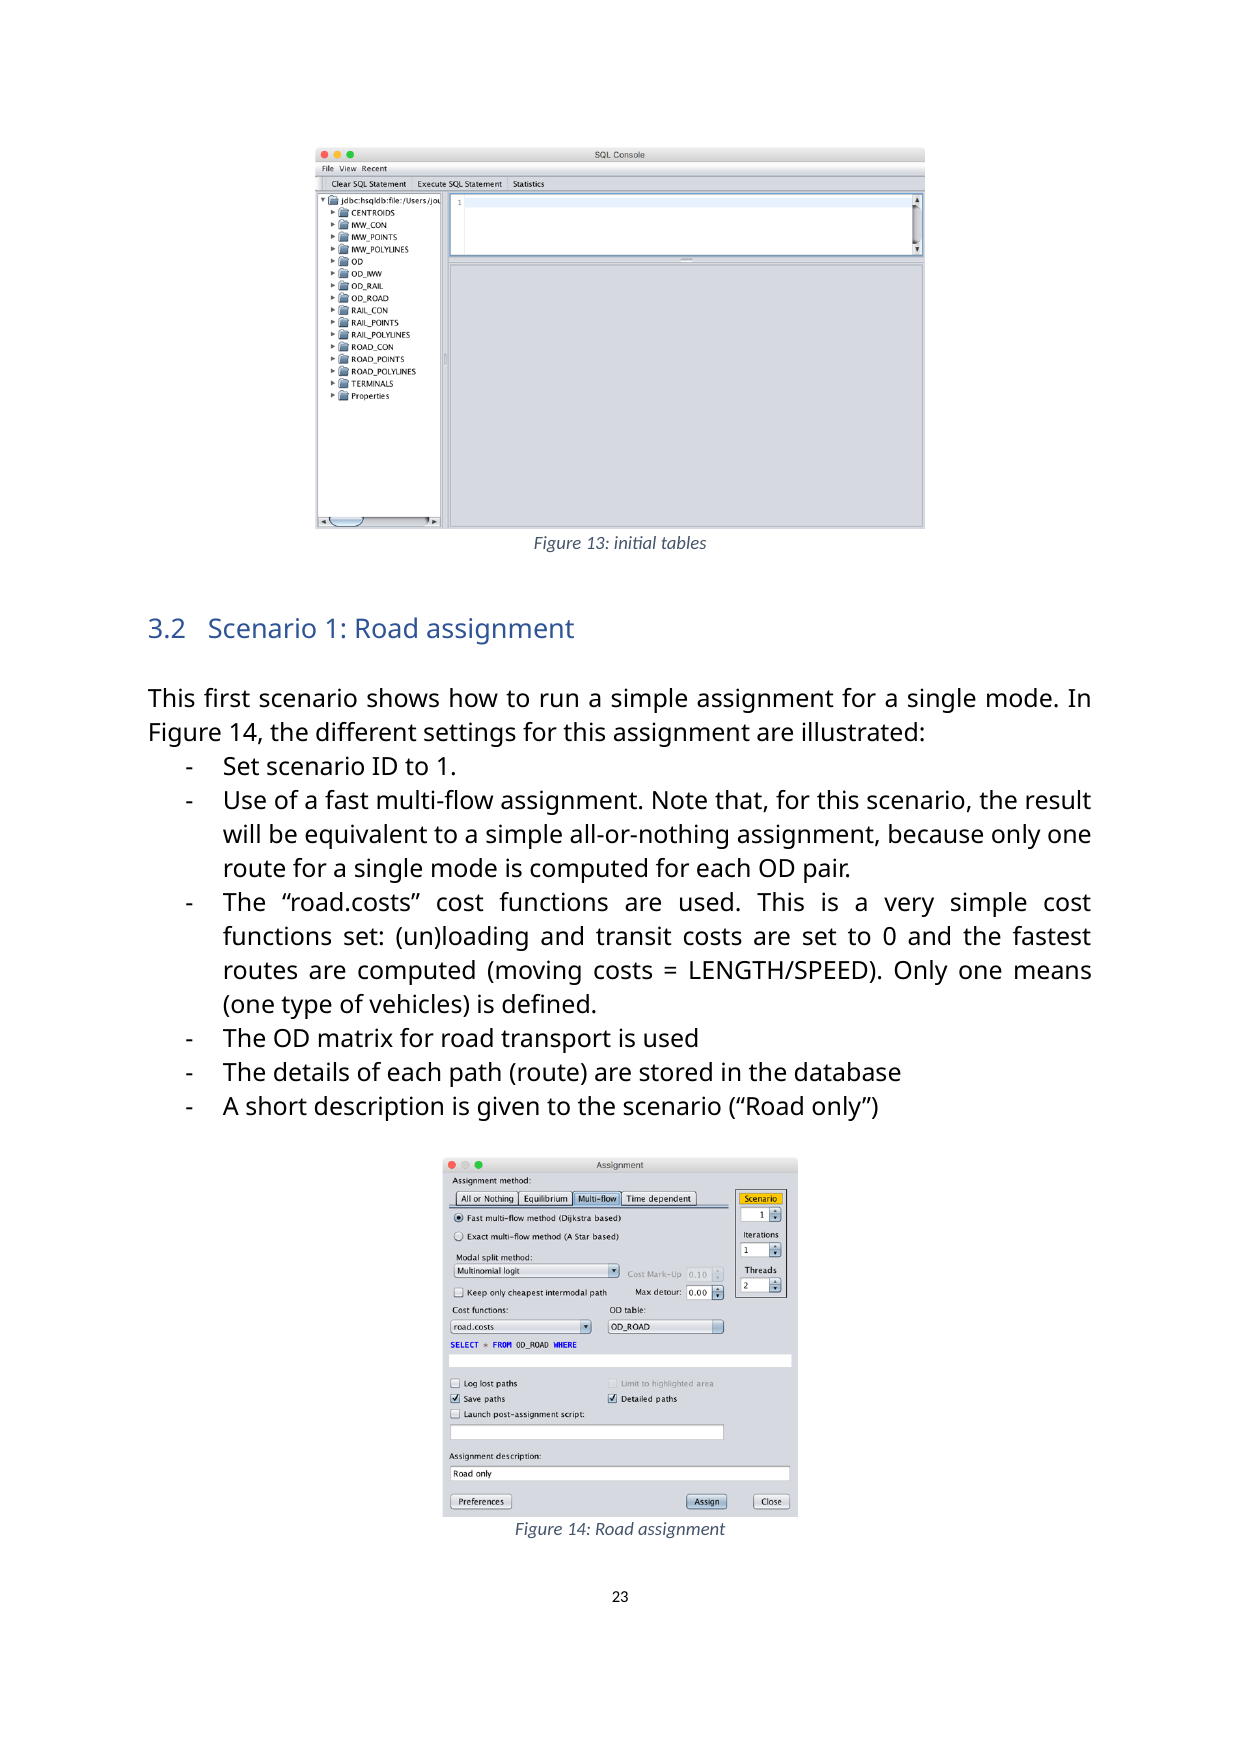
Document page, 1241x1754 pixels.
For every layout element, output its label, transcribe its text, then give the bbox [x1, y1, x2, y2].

subtitle Scenario 1: Road assignment [148, 609, 1093, 646]
list The details of each path (route) are stored in the database [185, 1055, 1093, 1089]
list A short description is given to the scenario (“Road only”) [185, 1089, 1093, 1123]
list The “road.costs” cost functions are used. This is a very simple cost functions set: (un)loading and transit costs are set to 0 and the fastest routes are computed (moving costs = LENGTH/SPEED). Only one means (one type of vehicles) is defined. [185, 885, 1093, 1021]
picture [315, 147, 925, 529]
list Use of a fast multi-flow assignment. Note that, for this scenario, the result will be equivalent to a simple all-or-nothing assignment, because only one route for a single mode is computed for each OD pair. [185, 782, 1093, 885]
text This first scenario shows how to run a simple assignment for a single mode. In Figure 14, the different settings for this assignment are illustrated: [148, 680, 1093, 748]
list The OD matrix for road transport is used [185, 1021, 1093, 1055]
text Figure 14: Road assignment [148, 1517, 1093, 1540]
picture [442, 1157, 798, 1517]
text Figure 13: initial tables [148, 531, 1093, 554]
list Set scenario ID to 1. [185, 748, 1093, 782]
